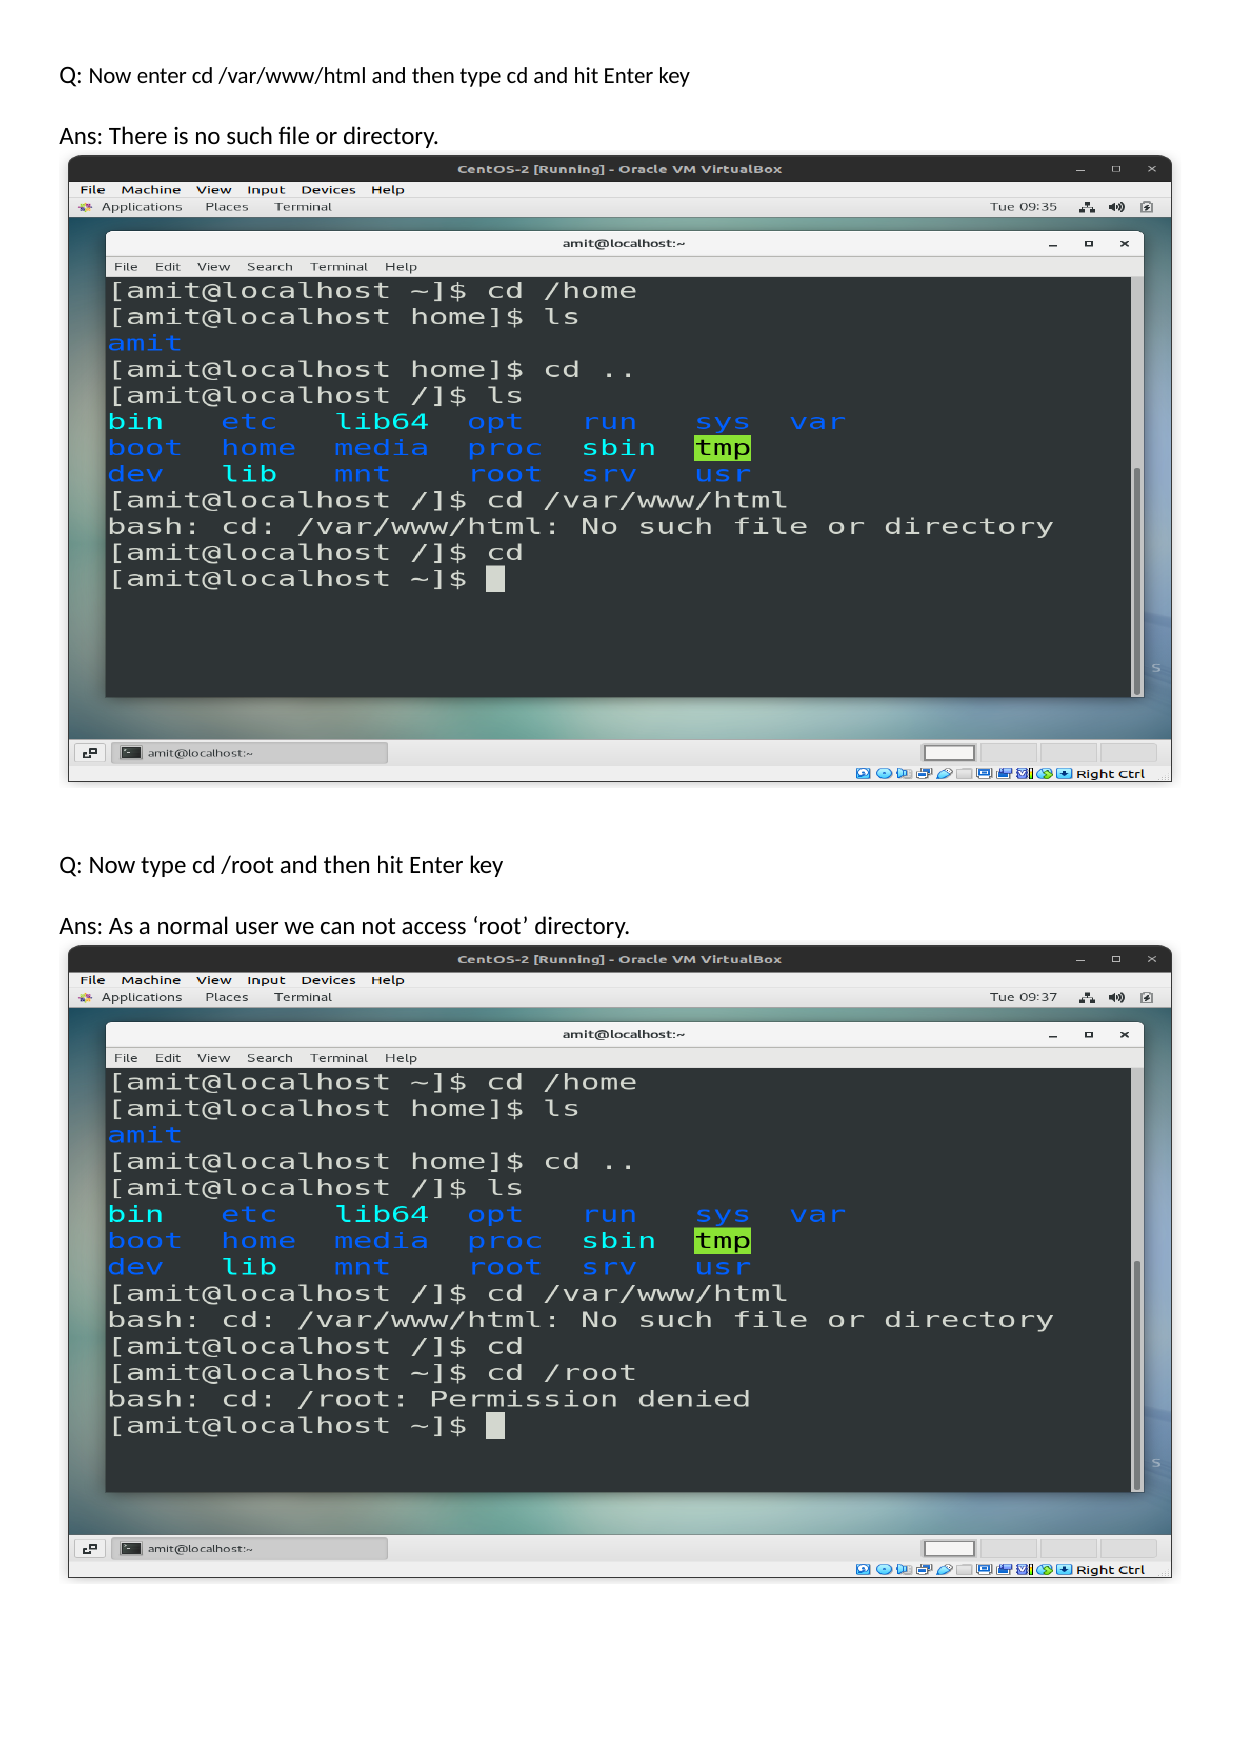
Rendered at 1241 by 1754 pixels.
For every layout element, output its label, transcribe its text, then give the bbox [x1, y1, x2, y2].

picture [59, 940, 1182, 1584]
text Ans: There is no such file or directory. [59, 120, 1181, 150]
picture [59, 150, 1182, 788]
text Ans: As a normal user we can not access ‘root’ directory. [59, 910, 1181, 940]
text Q: Now type cd /root and then hit Enter key [59, 849, 1181, 879]
text Q: Now enter cd /var/www/html and then type cd and hit Enter key [59, 59, 1181, 89]
